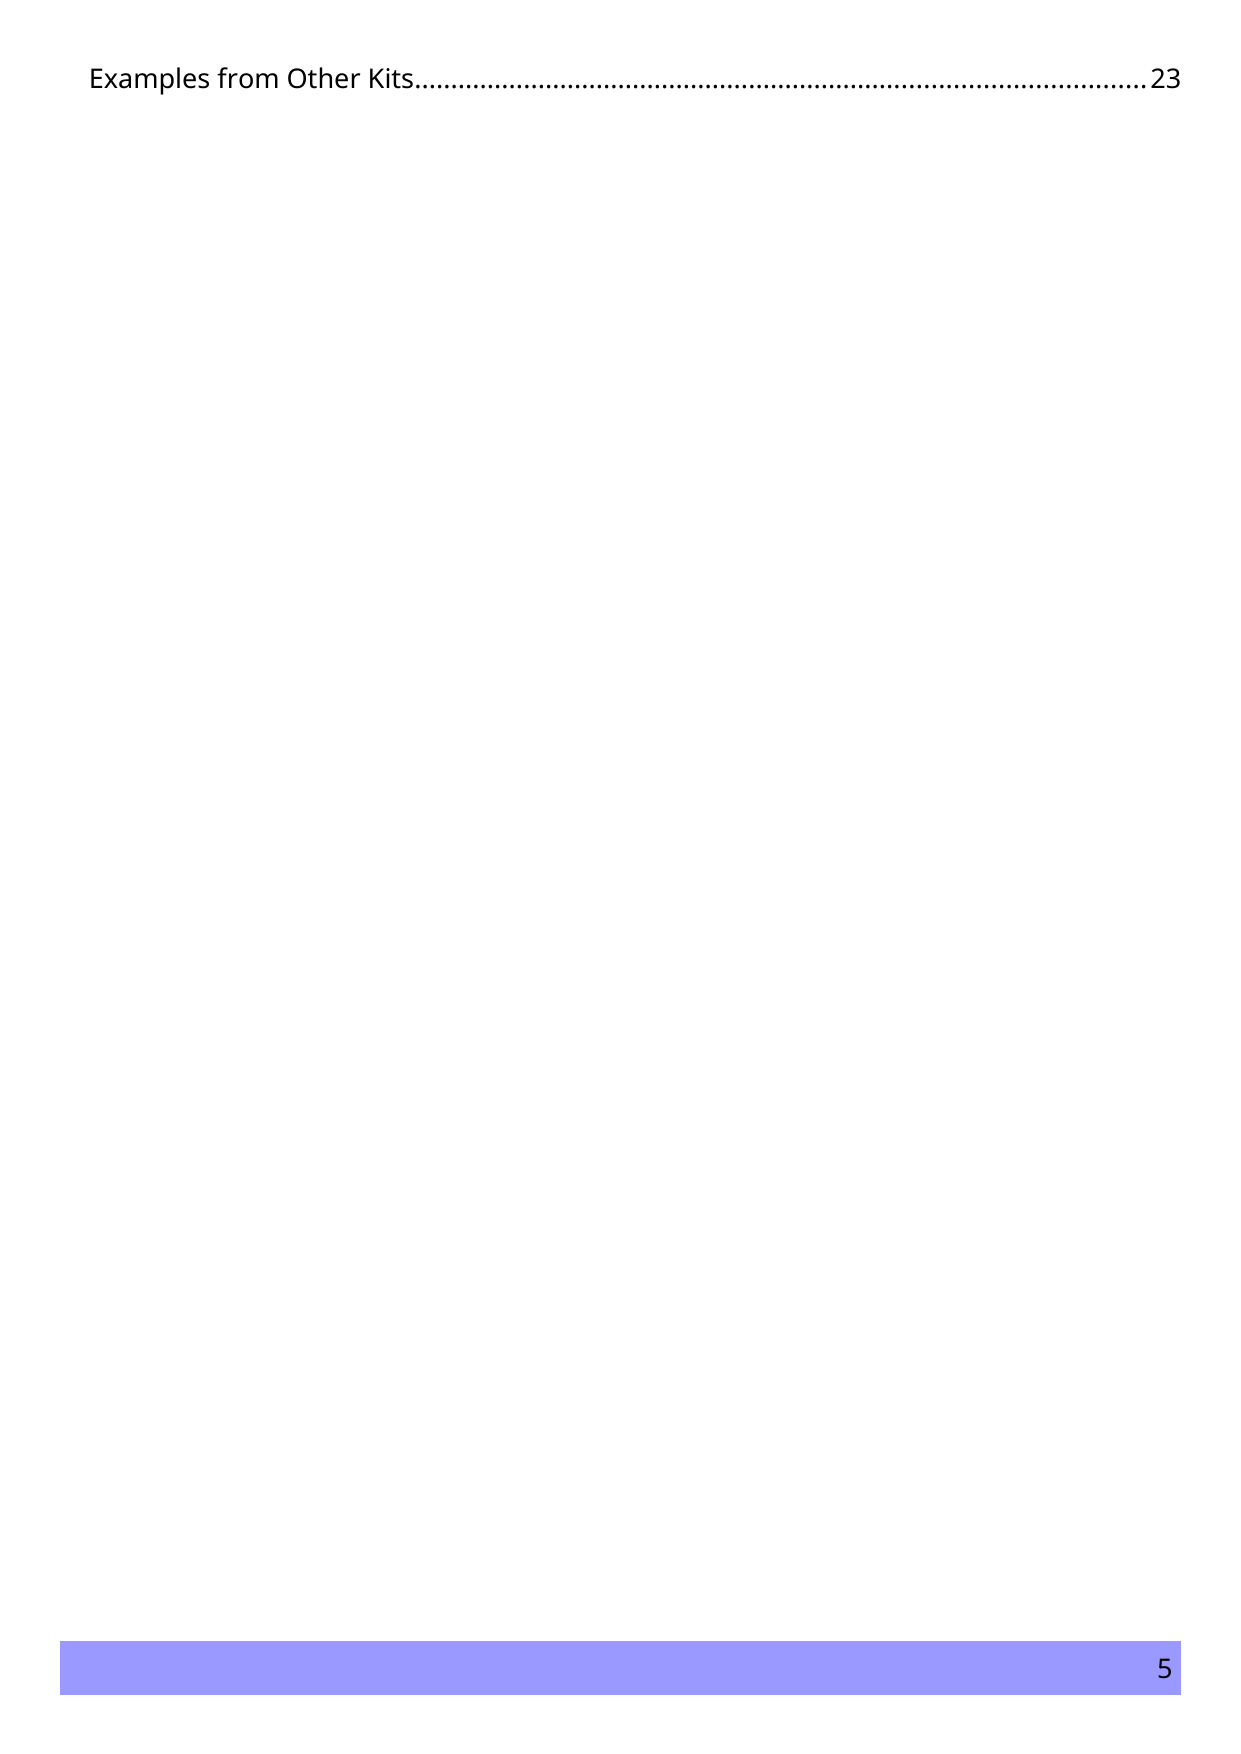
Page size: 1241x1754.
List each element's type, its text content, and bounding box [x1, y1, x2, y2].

text Examples from Other Kits 23 [88, 59, 1181, 96]
